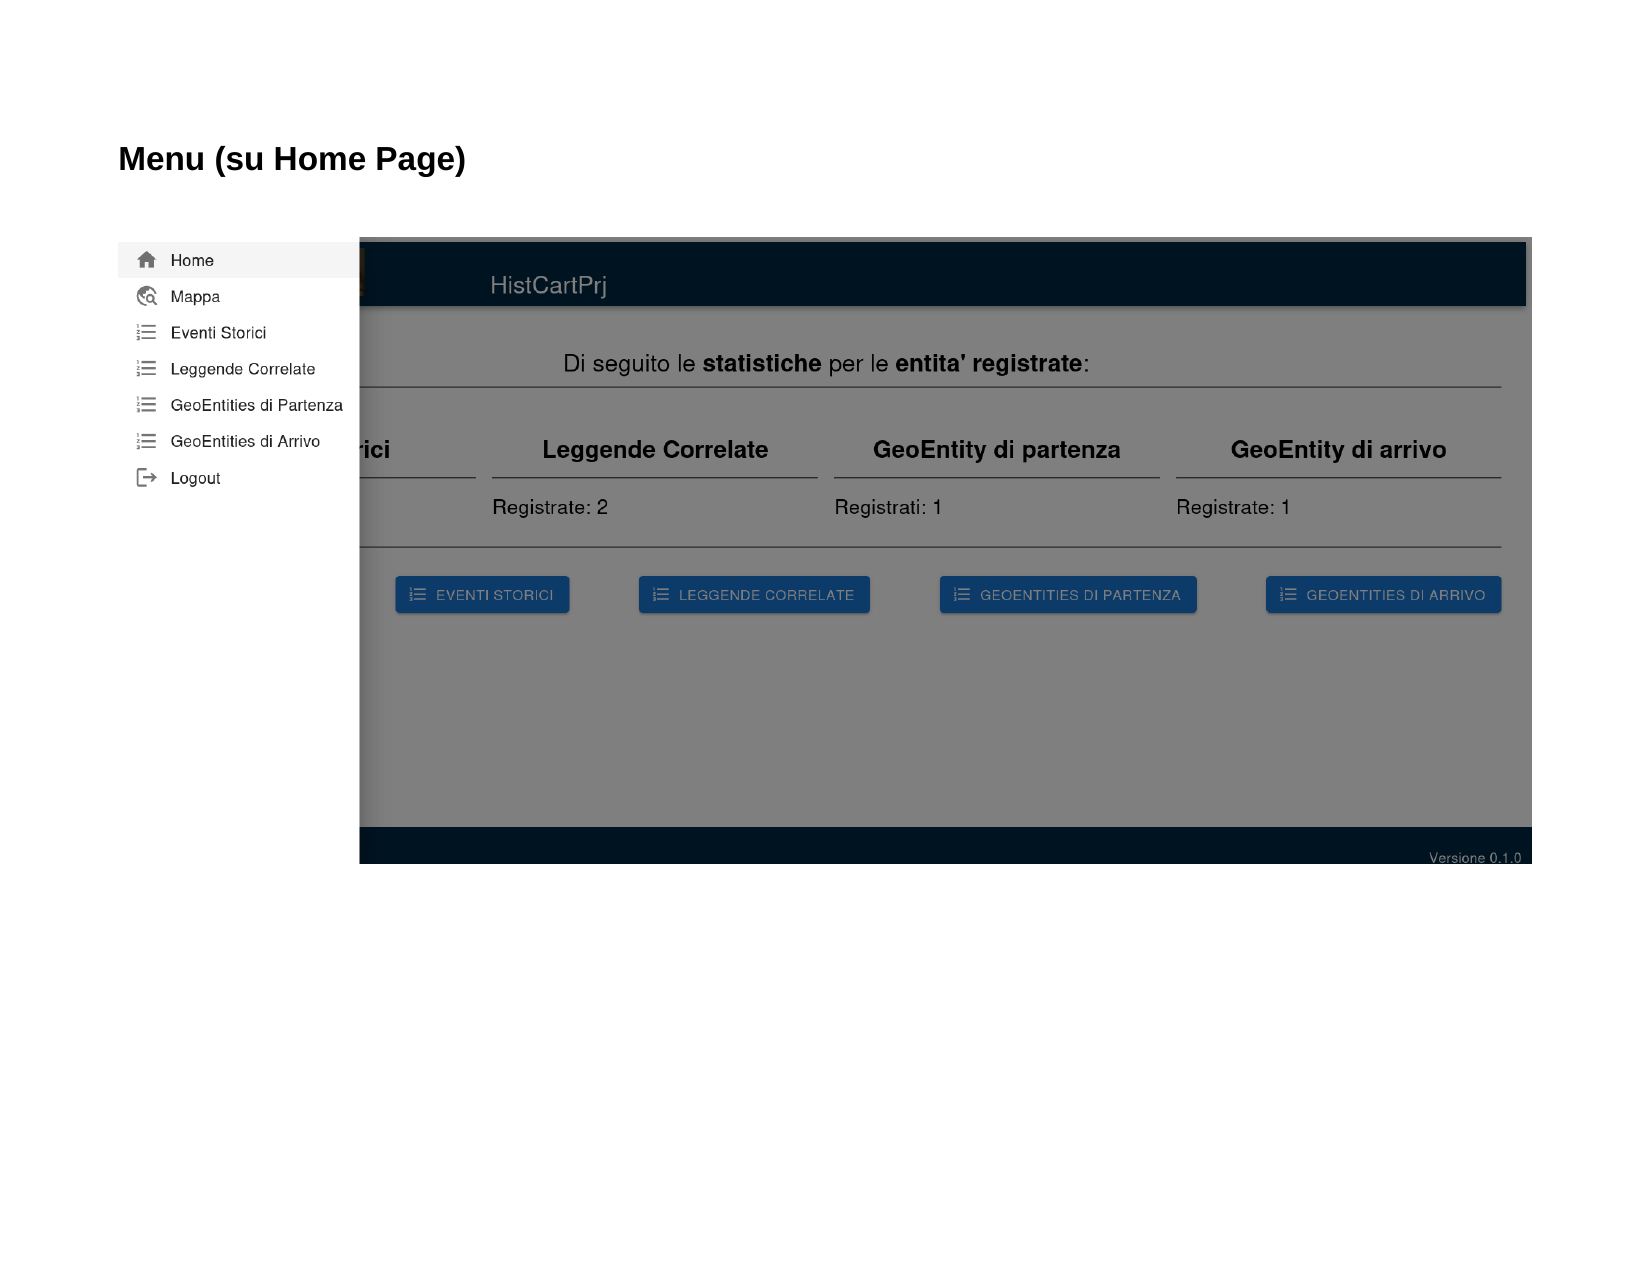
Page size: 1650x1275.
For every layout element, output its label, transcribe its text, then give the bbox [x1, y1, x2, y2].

subtitle Menu (su Home Page) [118, 139, 1532, 177]
picture [118, 237, 1532, 864]
